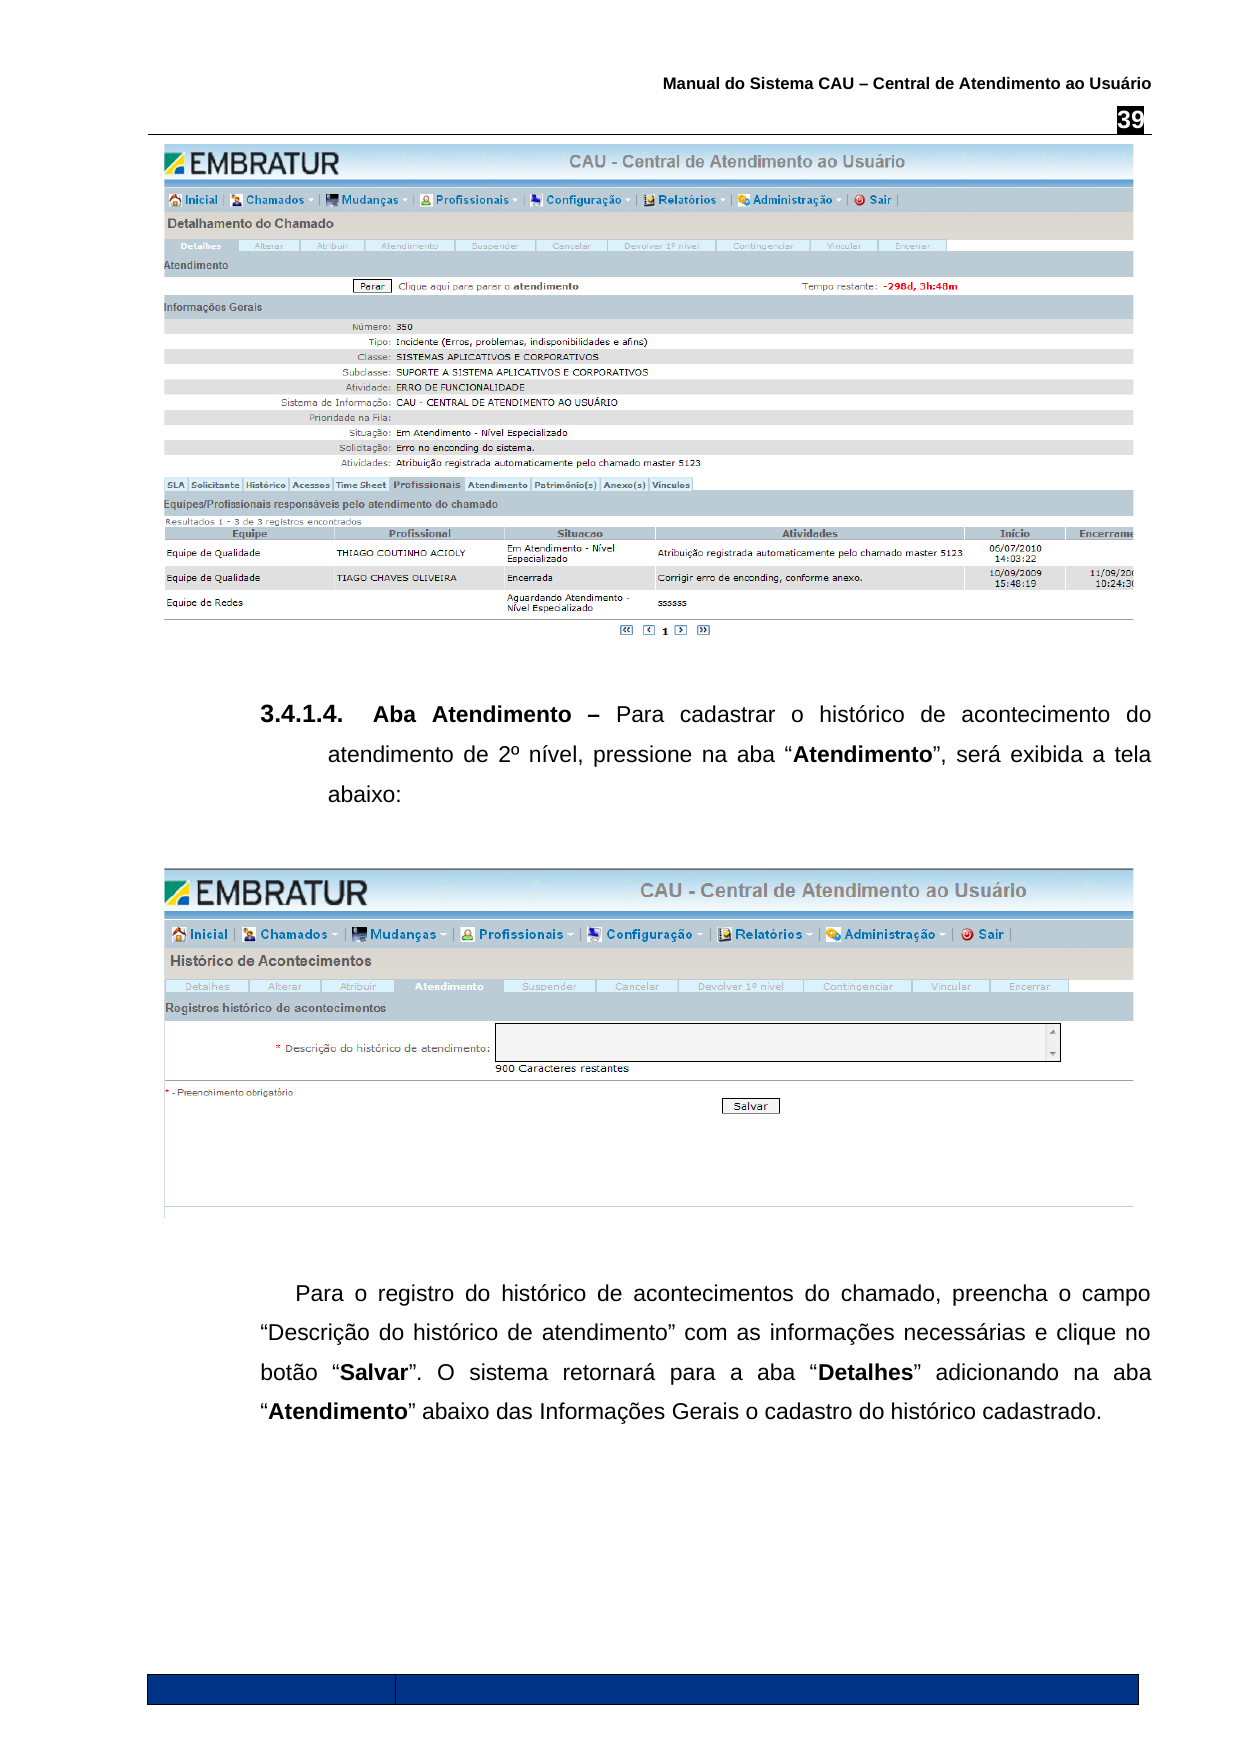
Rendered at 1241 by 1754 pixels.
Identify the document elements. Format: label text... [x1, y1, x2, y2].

picture [164, 868, 1134, 1218]
text Para o registro do histórico de acontecimentos do chamado, preencha o campo “Descrição do histórico de atendimento” com as informações necessárias e clique no botão “Salvar”. O sistema retornará para a aba “Detalhes” adicionando na aba “Atendimento” abaixo das Informações Gerais o cadastro do histórico cadastrado. [260, 1280, 1152, 1424]
picture [164, 144, 1134, 638]
list Aba Atendimento – Para cadastrar o histórico de acontecimento do atendimento de 2º nível, pressione na aba “Atendimento”, será exibida a tela abaixo: [260, 699, 1152, 807]
